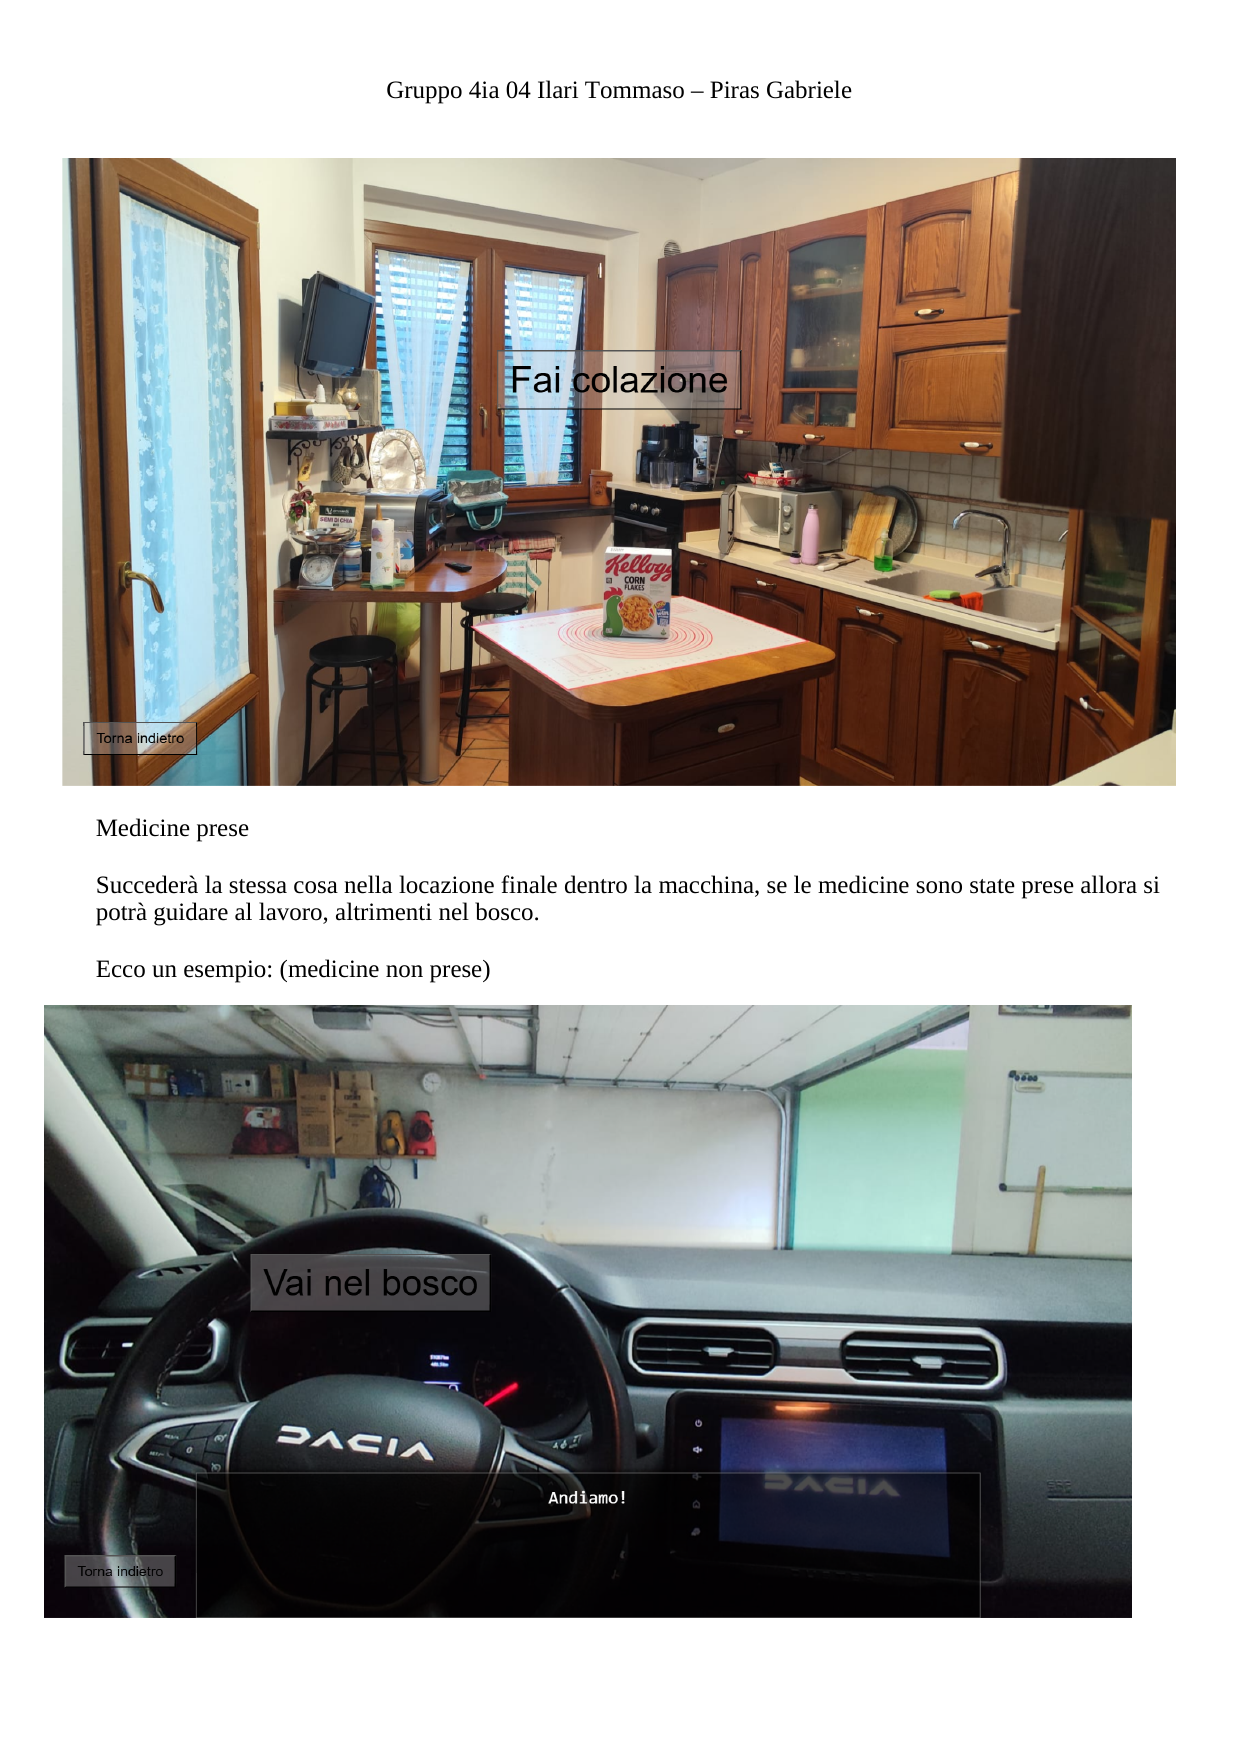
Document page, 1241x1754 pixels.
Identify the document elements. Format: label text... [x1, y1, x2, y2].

text Succederà la stessa cosa nella locazione finale dentro la macchina, se le medicine sono state prese allora si potrà guidare al lavoro, altrimenti nel bosco. [96, 871, 1161, 926]
picture [62, 158, 1176, 786]
text Medicine prese [96, 814, 1161, 842]
picture [44, 1005, 1132, 1618]
text Ecco un esempio: (medicine non prese) [96, 956, 1161, 983]
